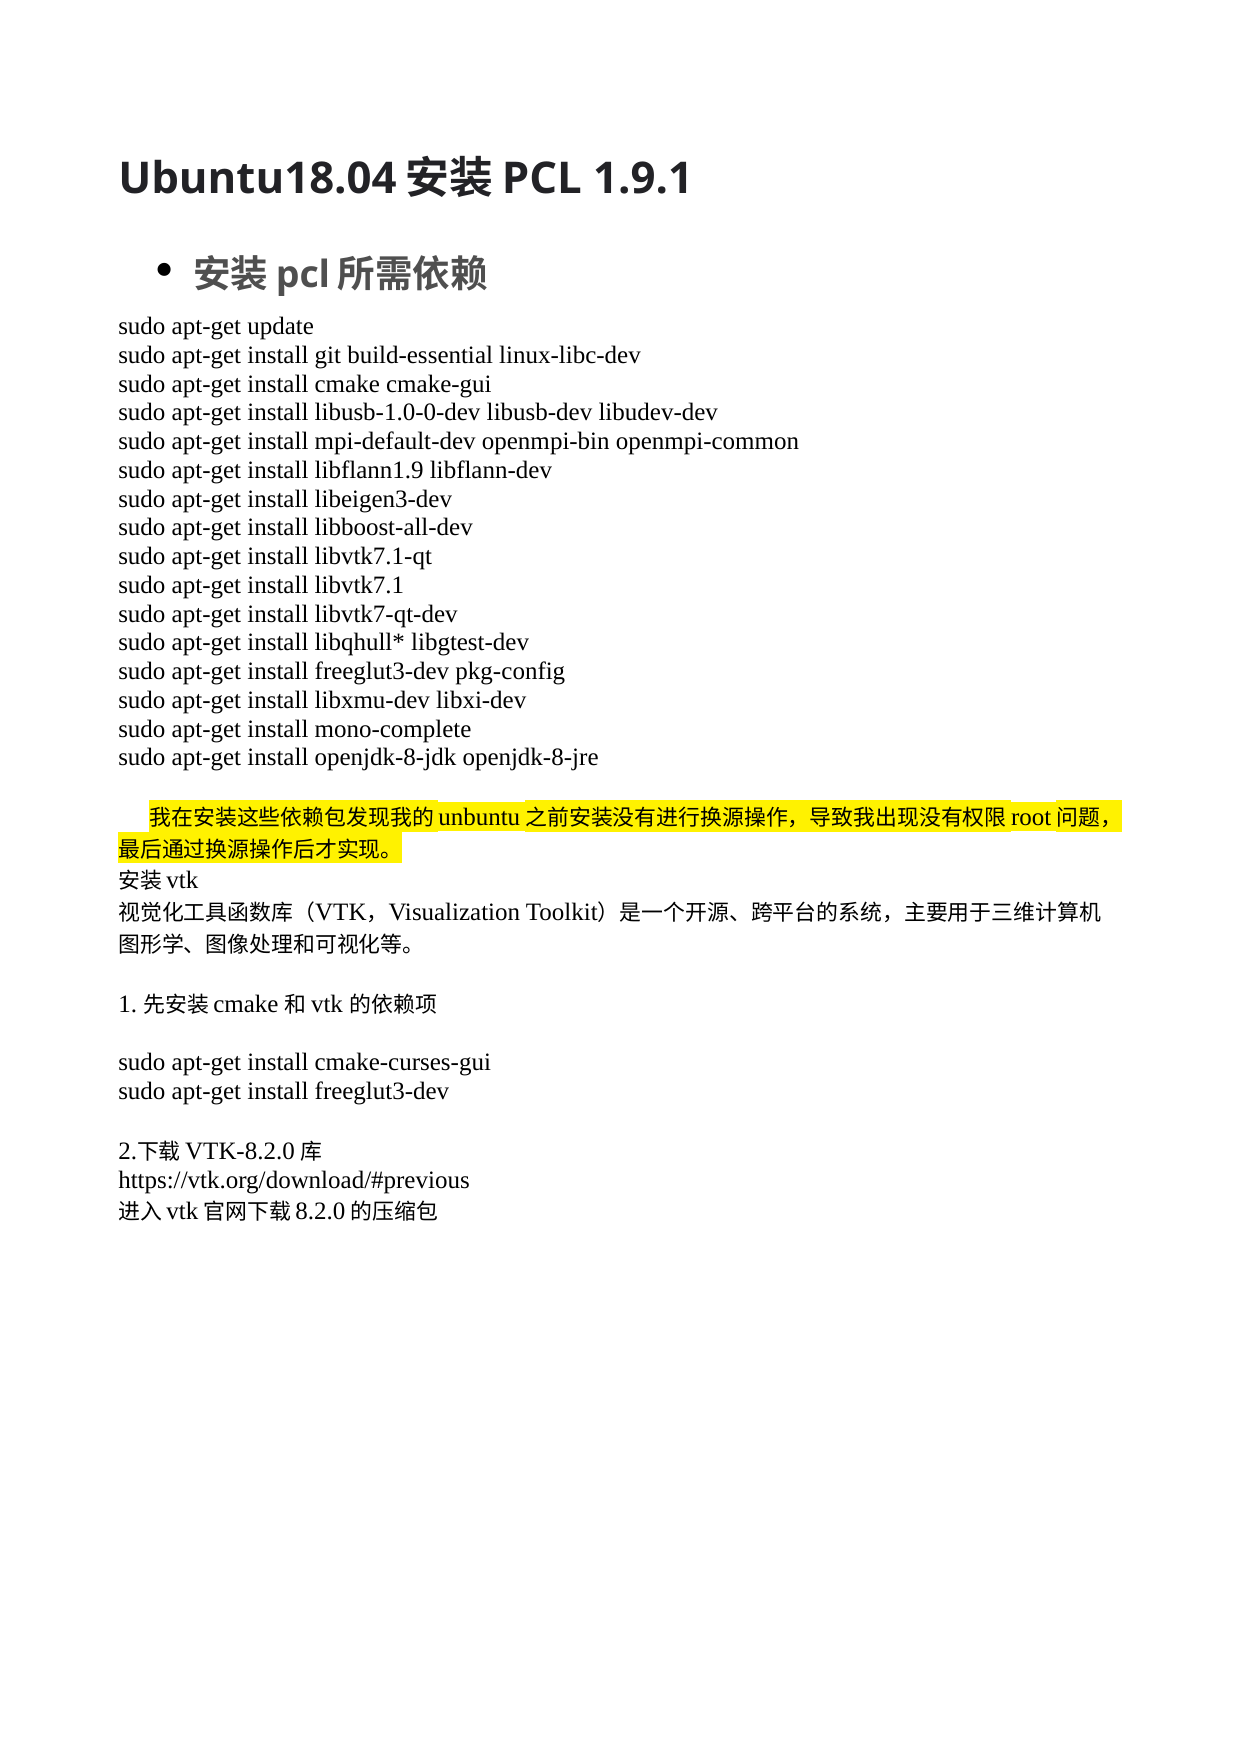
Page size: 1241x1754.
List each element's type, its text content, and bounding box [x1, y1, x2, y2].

text sudo apt-get install libusb-1.0-0-dev libusb-dev libudev-dev [118, 397, 1122, 426]
subtitle Ubuntu18.04安装PCL 1.9.1 [118, 143, 1122, 207]
text sudo apt-get install cmake cmake-gui [118, 369, 1122, 397]
text sudo apt-get install openjdk-8-jdk openjdk-8-jre [118, 742, 1122, 771]
text https://vtk.org/download/#previous [118, 1165, 1122, 1194]
text sudo apt-get install libeigen3-dev [118, 484, 1122, 512]
text sudo apt-get install libxmu-dev libxi-dev [118, 685, 1122, 714]
text sudo apt-get install git build-essential linux-libc-dev [118, 340, 1122, 369]
text sudo apt-get update [118, 311, 1122, 340]
text 视觉化工具函数库（VTK，Visualization Toolkit）是一个开源、跨平台的系统，主要用于三维计算机图形学、图像处理和可视化等。 [118, 895, 1122, 958]
text 2.下载VTK-8.2.0库 [118, 1134, 1122, 1165]
text sudo apt-get install libboost-all-dev [118, 512, 1122, 541]
text sudo apt-get install libvtk7.1 [118, 570, 1122, 599]
text sudo apt-get install libflann1.9 libflann-dev [118, 455, 1122, 484]
text sudo apt-get install freeglut3-dev pkg-config [118, 656, 1122, 685]
text sudo apt-get install mpi-default-dev openmpi-bin openmpi-common [118, 426, 1122, 455]
text sudo apt-get install libqhull* libgtest-dev [118, 627, 1122, 656]
text 我在安装这些依赖包发现我的unbuntu之前安装没有进行换源操作，导致我出现没有权限root问题，最后通过换源操作后才实现。 [118, 800, 1122, 863]
text sudo apt-get install libvtk7.1-qt [118, 541, 1122, 570]
text 进入vtk官网下载8.2.0的压缩包 [118, 1194, 1122, 1226]
text sudo apt-get install cmake-curses-gui [118, 1047, 1122, 1076]
text sudo apt-get install libvtk7-qt-dev [118, 599, 1122, 627]
text 1. 先安装cmake 和vtk 的依赖项 [118, 987, 1122, 1019]
text 安装vtk [118, 863, 1122, 895]
text sudo apt-get install freeglut3-dev [118, 1076, 1122, 1105]
text sudo apt-get install mono-complete [118, 714, 1122, 742]
subtitle 安装pcl所需依赖 [156, 244, 1122, 299]
